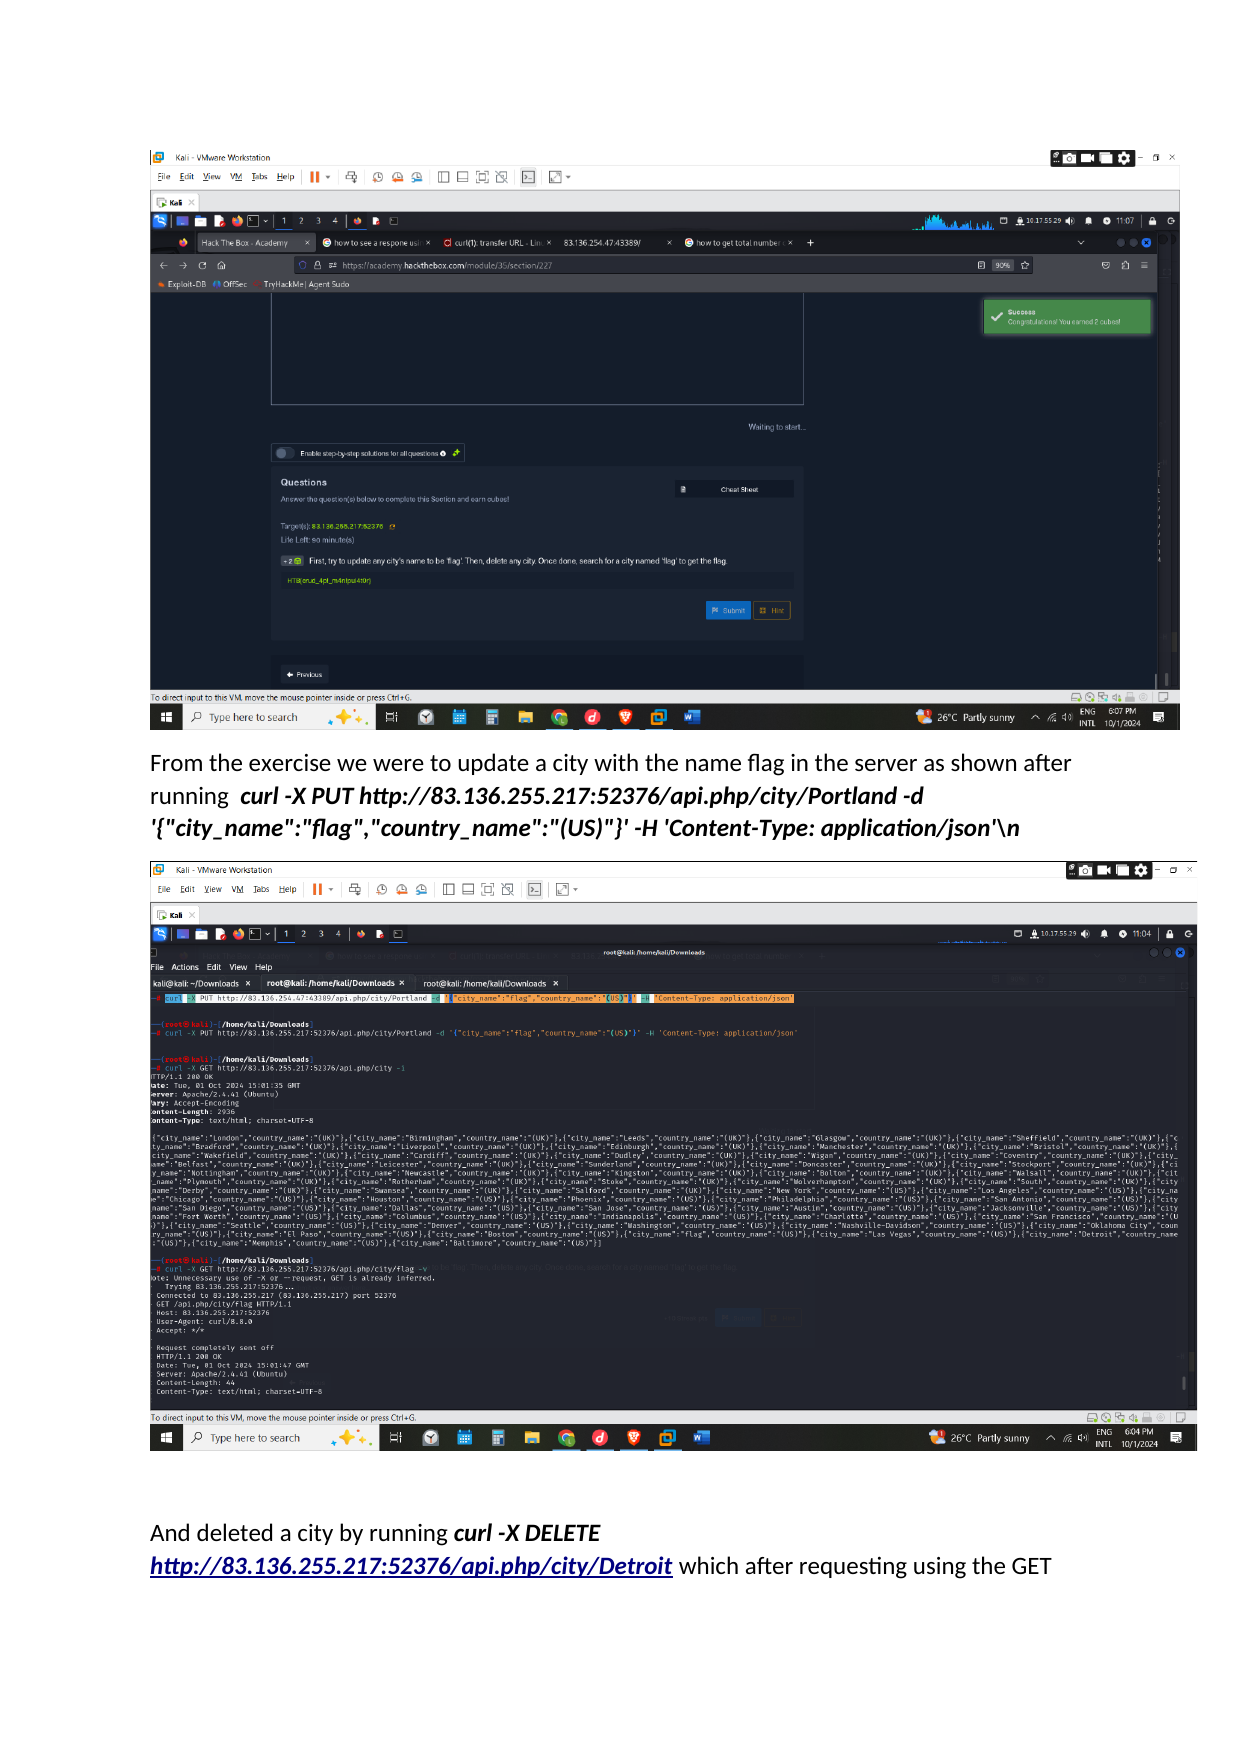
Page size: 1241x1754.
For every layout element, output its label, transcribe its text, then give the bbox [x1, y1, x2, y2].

text And deleted a city by running curl -X DELETE http://83.136.255.217:52376/api.php/city/Detroit which after requesting using the GET [150, 1517, 1090, 1580]
text From the exercise we were to update a city with the name flag in the server as shown after running curl -X PUT http://83.136.255.217:52376/api.php/city/Portland -d '{"city_name":"flag","country_name":"(US)"}' -H 'Content-Type: application/json'\n [150, 748, 1090, 843]
